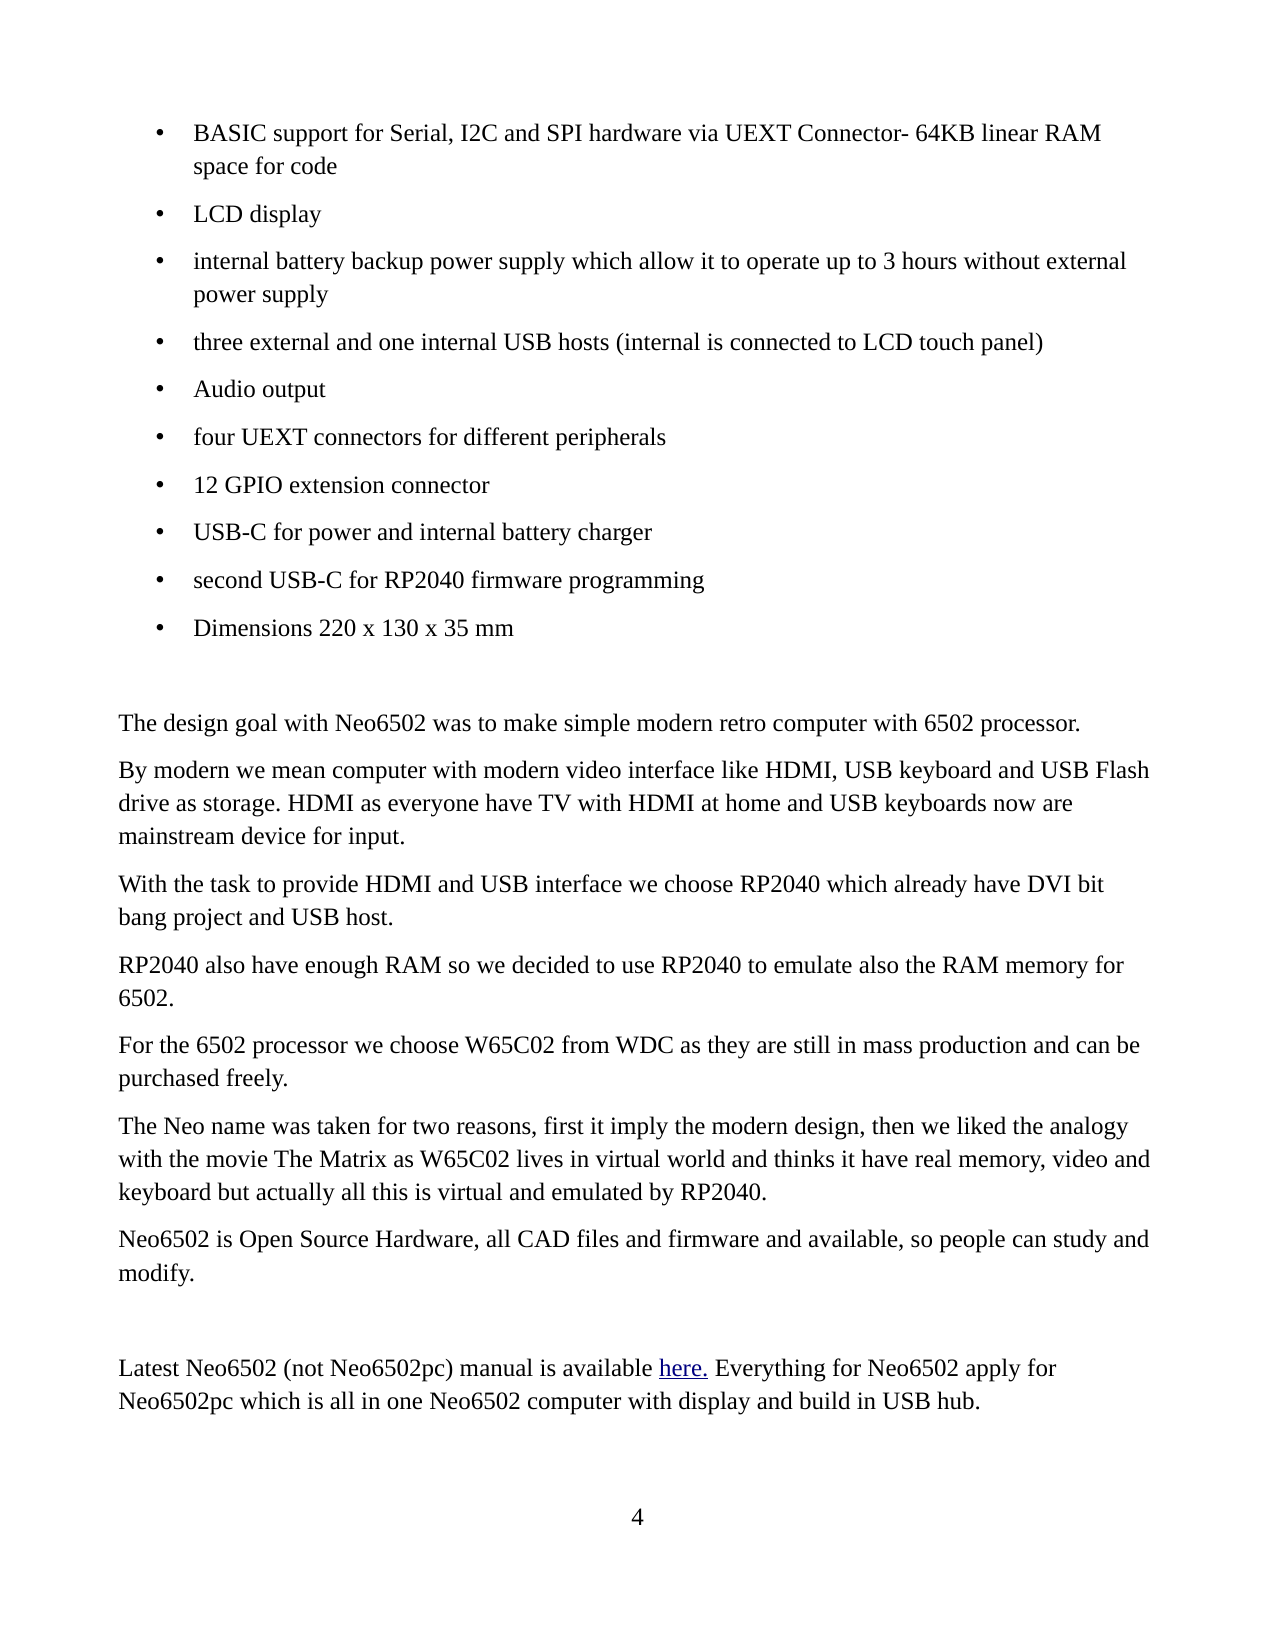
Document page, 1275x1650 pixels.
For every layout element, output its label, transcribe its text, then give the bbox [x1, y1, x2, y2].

list 12 GPIO extension connector [156, 470, 1157, 498]
list Audio output [156, 374, 1157, 403]
text The design goal with Neo6502 was to make simple modern retro computer with 6502 processor. [118, 708, 1157, 737]
text Neo6502 is Open Source Hardware, all CAD files and firmware and available, so people can study and modify. [118, 1224, 1157, 1286]
text RP2040 also have enough RAM so we decided to use RP2040 to emulate also the RAM memory for 6502. [118, 950, 1157, 1011]
list Dimensions 220 x 130 x 35 mm [156, 613, 1157, 641]
list BASIC support for Serial, I2C and SPI hardware via UEXT Connector- 64KB linear RAM space for code [156, 118, 1157, 180]
list internal battery backup power supply which allow it to operate up to 3 hours without external power supply [156, 246, 1157, 308]
list second USB-C for RP2040 firmware programming [156, 565, 1157, 594]
list three external and one internal USB hosts (internal is connected to LCD touch panel) [156, 327, 1157, 356]
list USB-C for power and internal battery charger [156, 517, 1157, 546]
text For the 6502 processor we choose W65C02 from WDC as they are still in mass production and can be purchased freely. [118, 1030, 1157, 1092]
list LCD display [156, 199, 1157, 227]
text The Neo name was taken for two reasons, first it imply the modern design, then we liked the analogy with the movie The Matrix as W65C02 lives in virtual world and thinks it have real memory, video and keyboard but actually all this is virtual and emulated by RP2040. [118, 1111, 1157, 1206]
text Latest Neo6502 (not Neo6502pc) manual is available here. Everything for Neo6502 apply for Neo6502pc which is all in one Neo6502 computer with display and build in USB hub. [118, 1353, 1157, 1414]
text By modern we mean computer with modern video interface like HDMI, USB keyboard and USB Flash drive as storage. HDMI as everyone have TV with HDMI at home and USB keyboards now are mainstream device for input. [118, 755, 1157, 850]
list four UEXT connectors for different peripherals [156, 422, 1157, 451]
text With the task to provide HDMI and USB interface we choose RP2040 which already have DVI bit bang project and USB host. [118, 869, 1157, 931]
